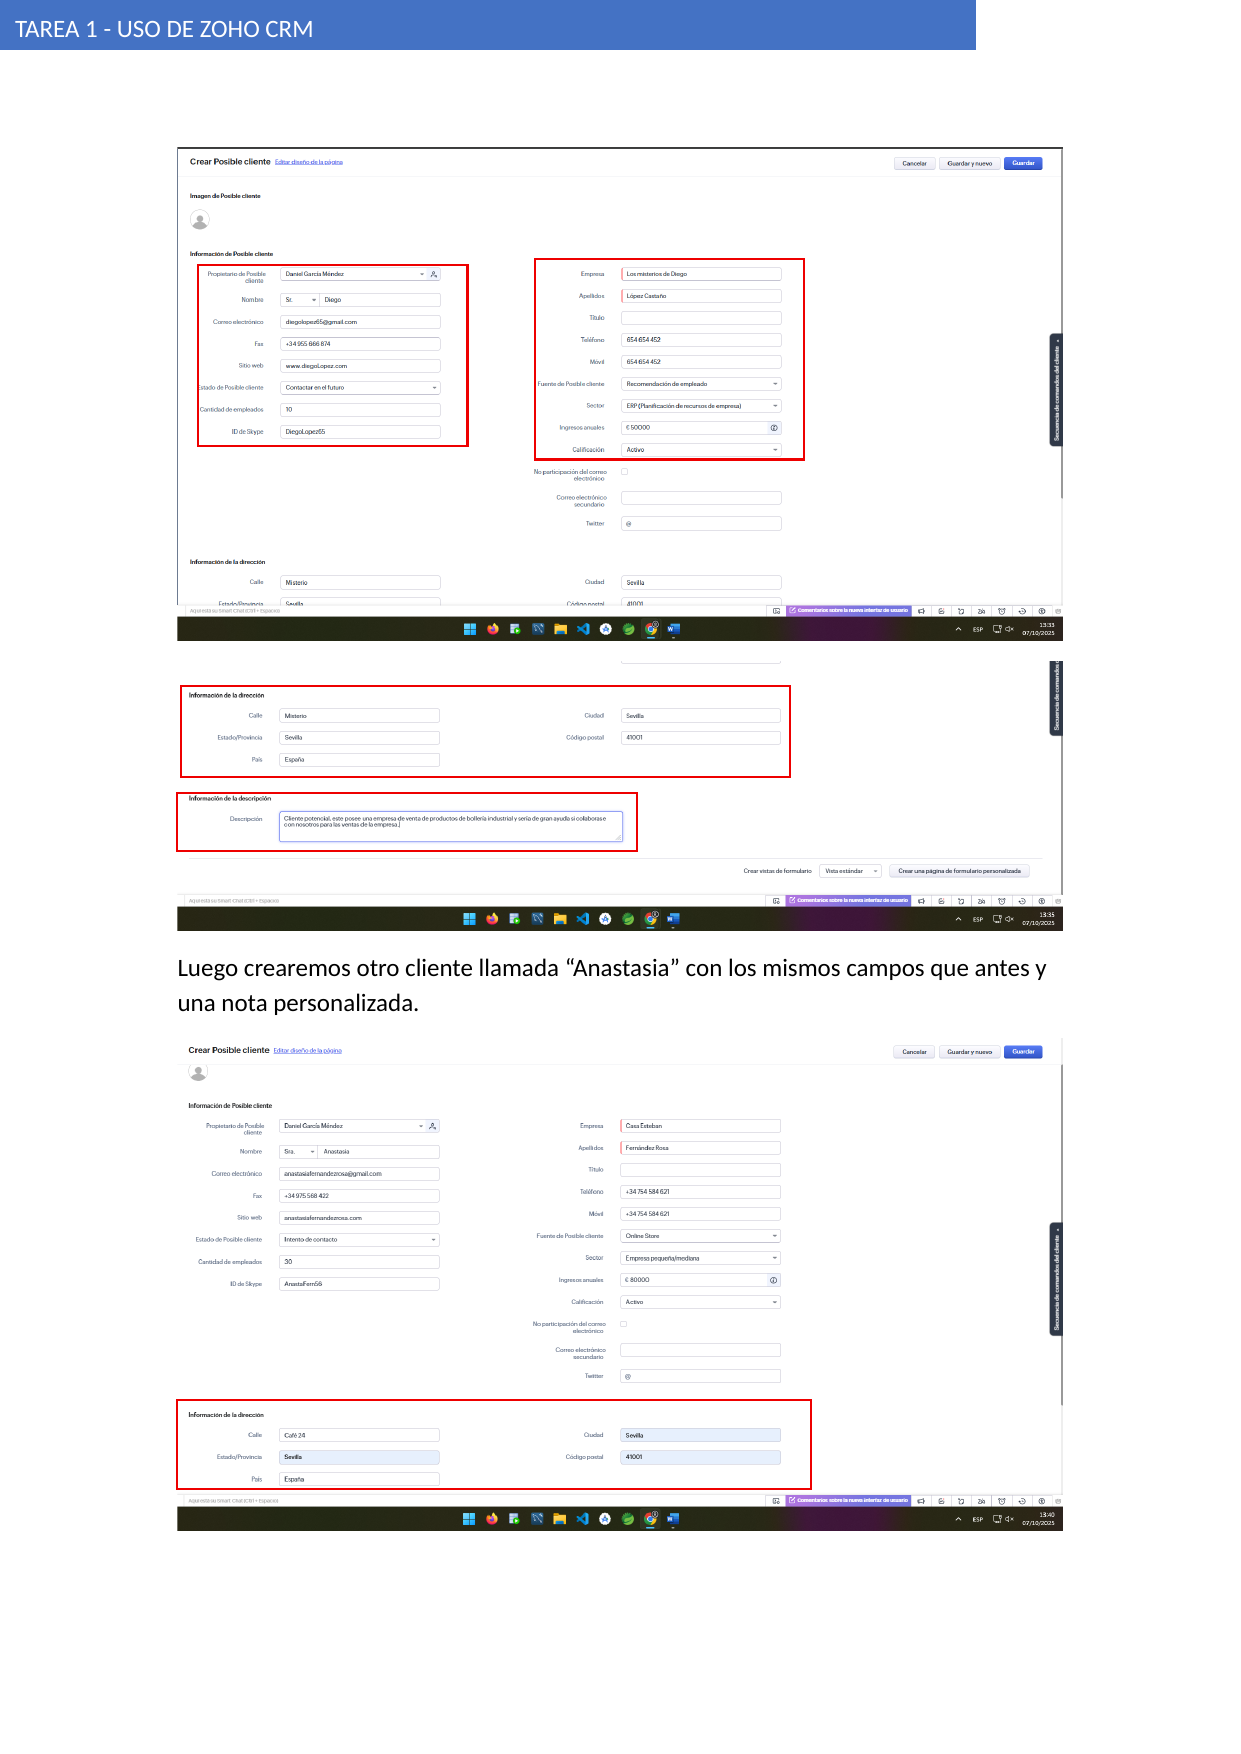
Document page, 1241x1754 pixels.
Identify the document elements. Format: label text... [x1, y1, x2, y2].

text Luego crearemos otro cliente llamada “Anastasia” con los mismos campos que antes y una nota personalizada. [177, 952, 1063, 1017]
